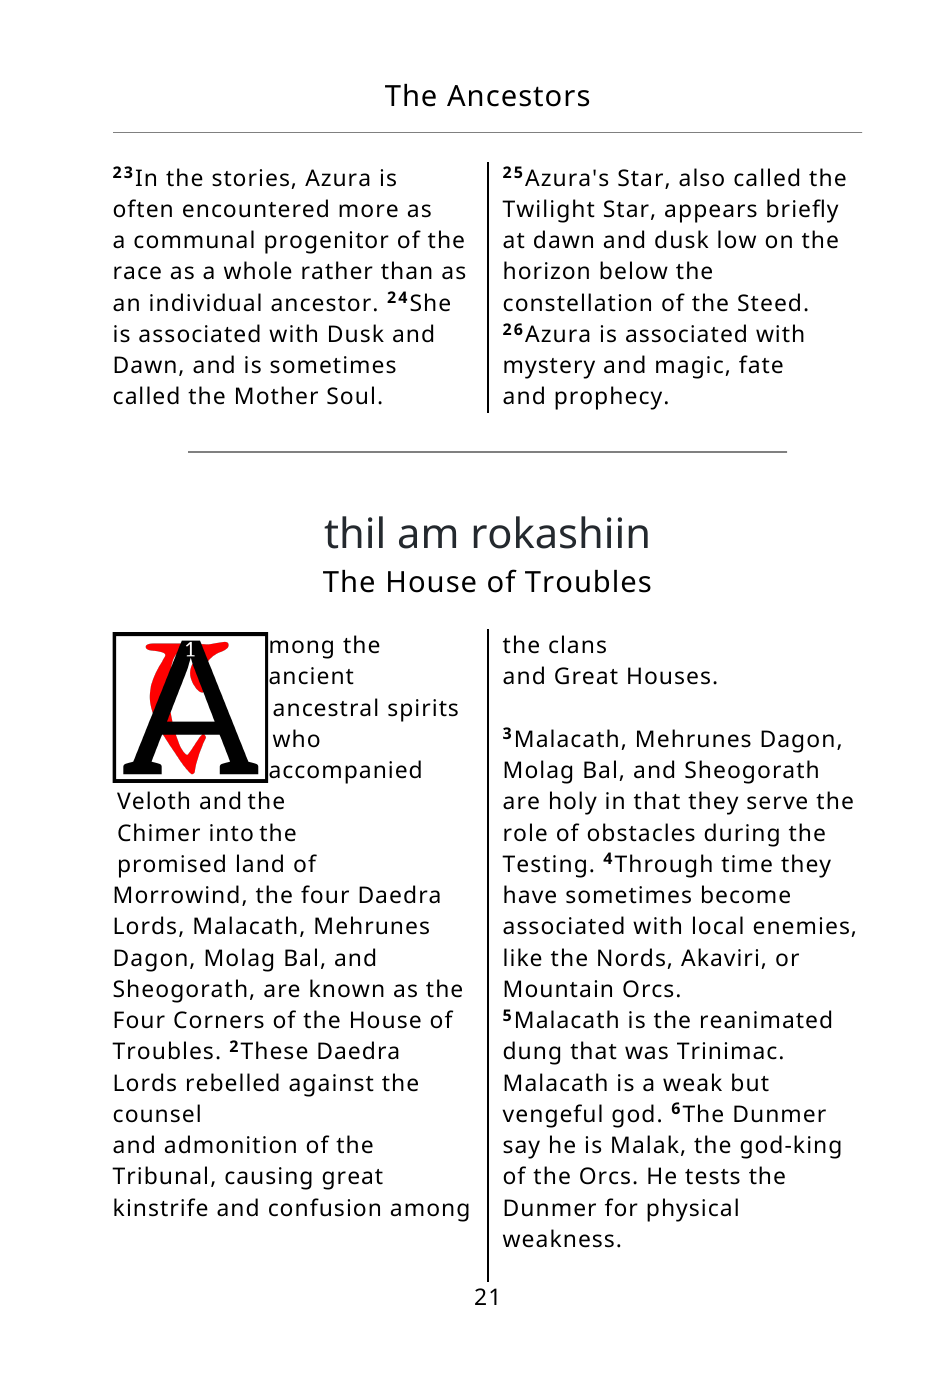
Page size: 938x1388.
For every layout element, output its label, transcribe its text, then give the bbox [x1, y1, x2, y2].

text 5Malacath is the reanimated dung that was Trinimac. Malacath is a weak but vengeful god. 6The Dunmer say he is Malak, the god-king of the Orcs. He tests the Dunmer for physical weakness. [502, 1004, 862, 1254]
text the clans and Great Houses. [502, 629, 862, 691]
text who accompanied [112, 723, 472, 785]
picture [112, 632, 269, 783]
text The House of Troubles [112, 561, 862, 601]
text Morrowind, the four Daedra Lords, Malacath, Mehrunes Dagon, Molag Bal, and Sheogorath, are known as the Four Corners of the House of Troubles. 2These Daedra Lords rebelled against the counsel and admonition of the Tribunal, causing great kinstrife and confusion among [112, 879, 472, 1223]
text mong the ancient [112, 629, 472, 691]
text 3Malacath, Mehrunes Dagon, Molag Bal, and Sheogorath are holy in that they serve the role of obstacles during the Testing. 4Through time they have sometimes become associated with local enemies, like the Nords, Akaviri, or Mountain Orcs. [502, 723, 862, 1004]
text 25Azura's Star, also called the Twilight Star, appears briefly at dawn and dusk low on the horizon below the constellation of the Steed. 26Azura is associated with mystery and magic, fate and prophecy. [502, 162, 862, 412]
text 23In the stories, Azura is often encountered more as a communal progenitor of the race as a whole rather than as an individual ancestor. 24She is associated with Dusk and Dawn, and is sometimes called the Mother Soul. [112, 162, 472, 412]
text Veloth and the [112, 785, 472, 816]
text Chimer into the [112, 816, 472, 848]
text The Ancestors [112, 75, 862, 115]
subtitle thil am rokashiin [112, 504, 862, 561]
text promised land of [112, 848, 472, 879]
text ancestral spirits [269, 691, 472, 723]
